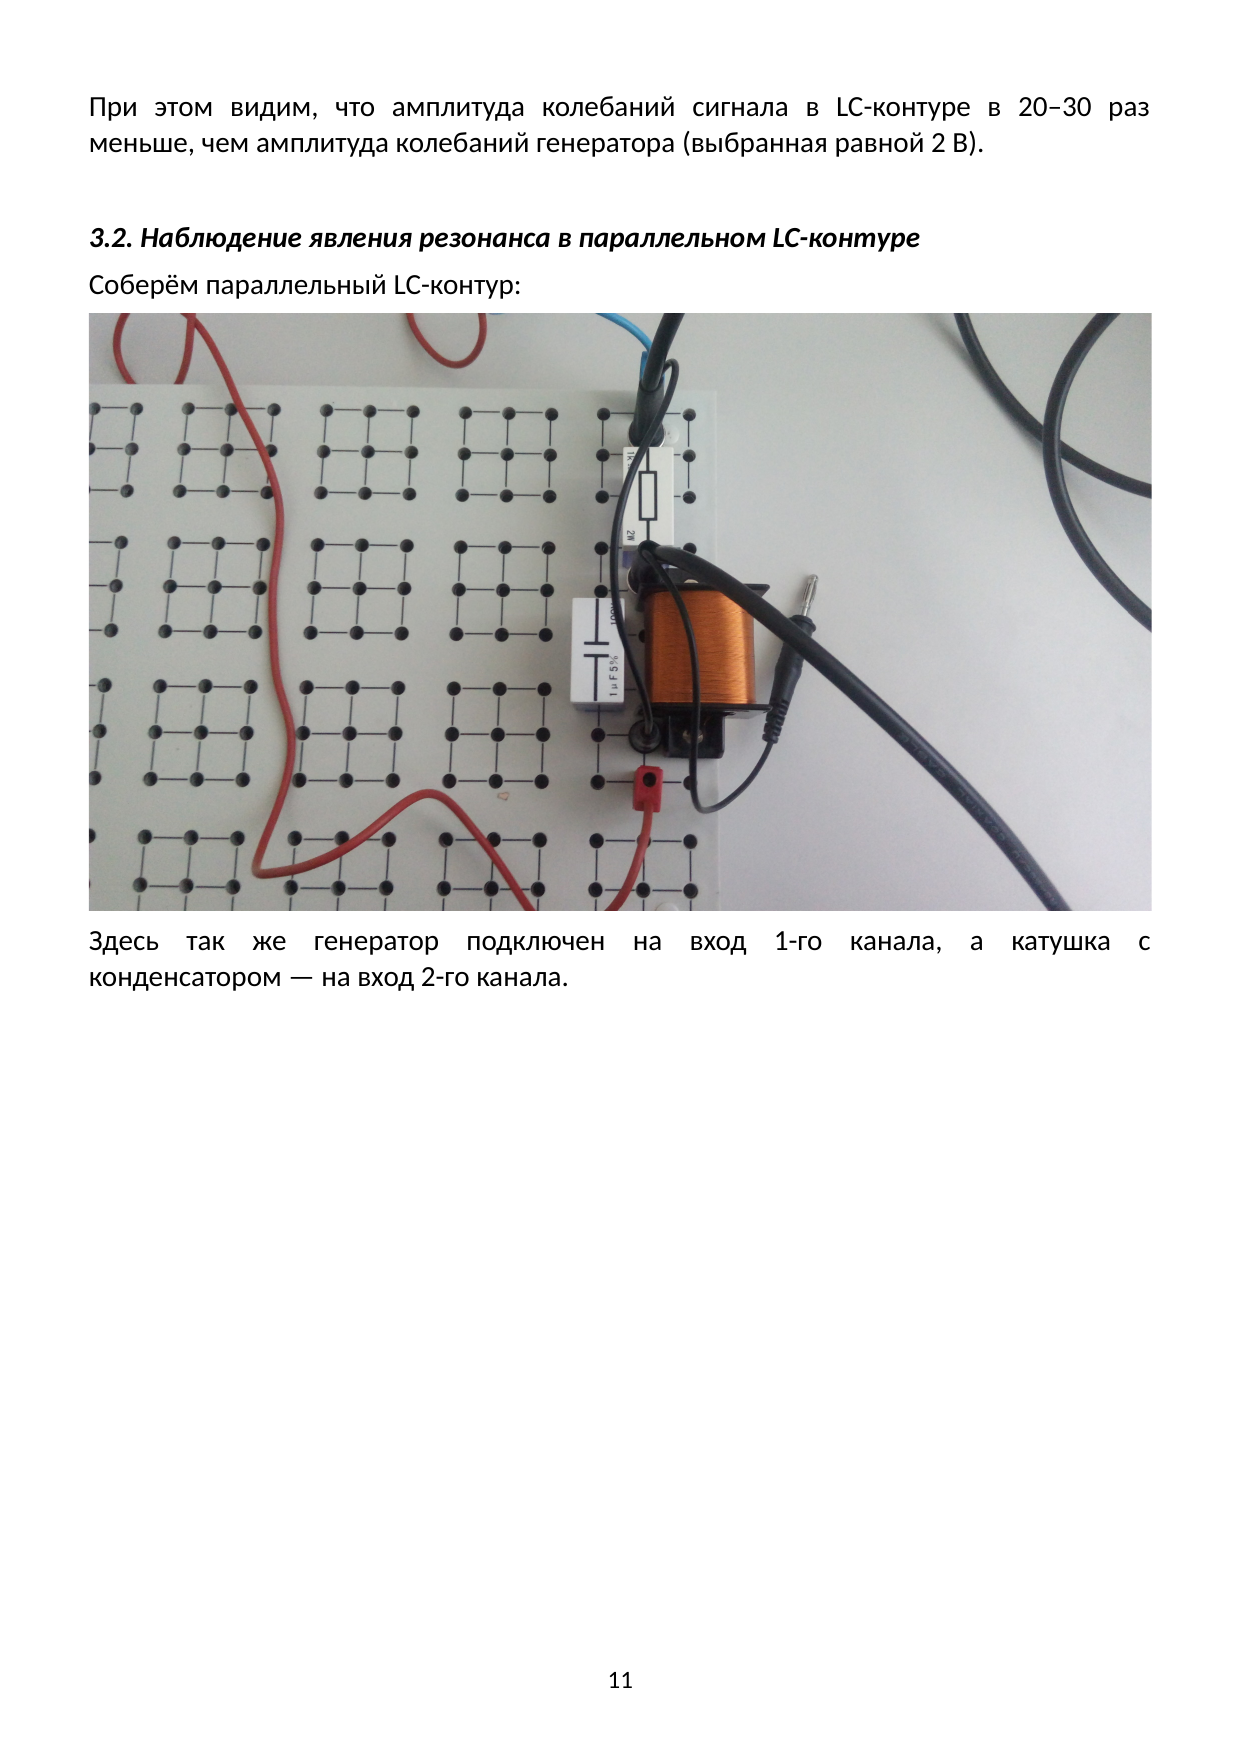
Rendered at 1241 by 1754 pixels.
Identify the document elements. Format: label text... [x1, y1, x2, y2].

text При этом видим, что амплитуда колебаний сигнала в LC-контуре в 20–30 раз меньше, чем амплитуда колебаний генератора (выбранная равной 2 В). [88, 88, 1152, 160]
text Здесь так же генератор подключен на вход 1-го канала, а катушка с конденсатором — на вход 2-го канала. [88, 922, 1152, 994]
subtitle 3.2. Наблюдение явления резонанса в параллельном LC-контуре [88, 219, 1152, 254]
text Соберём параллельный LC-контур: [88, 266, 1152, 302]
picture [88, 313, 1152, 911]
